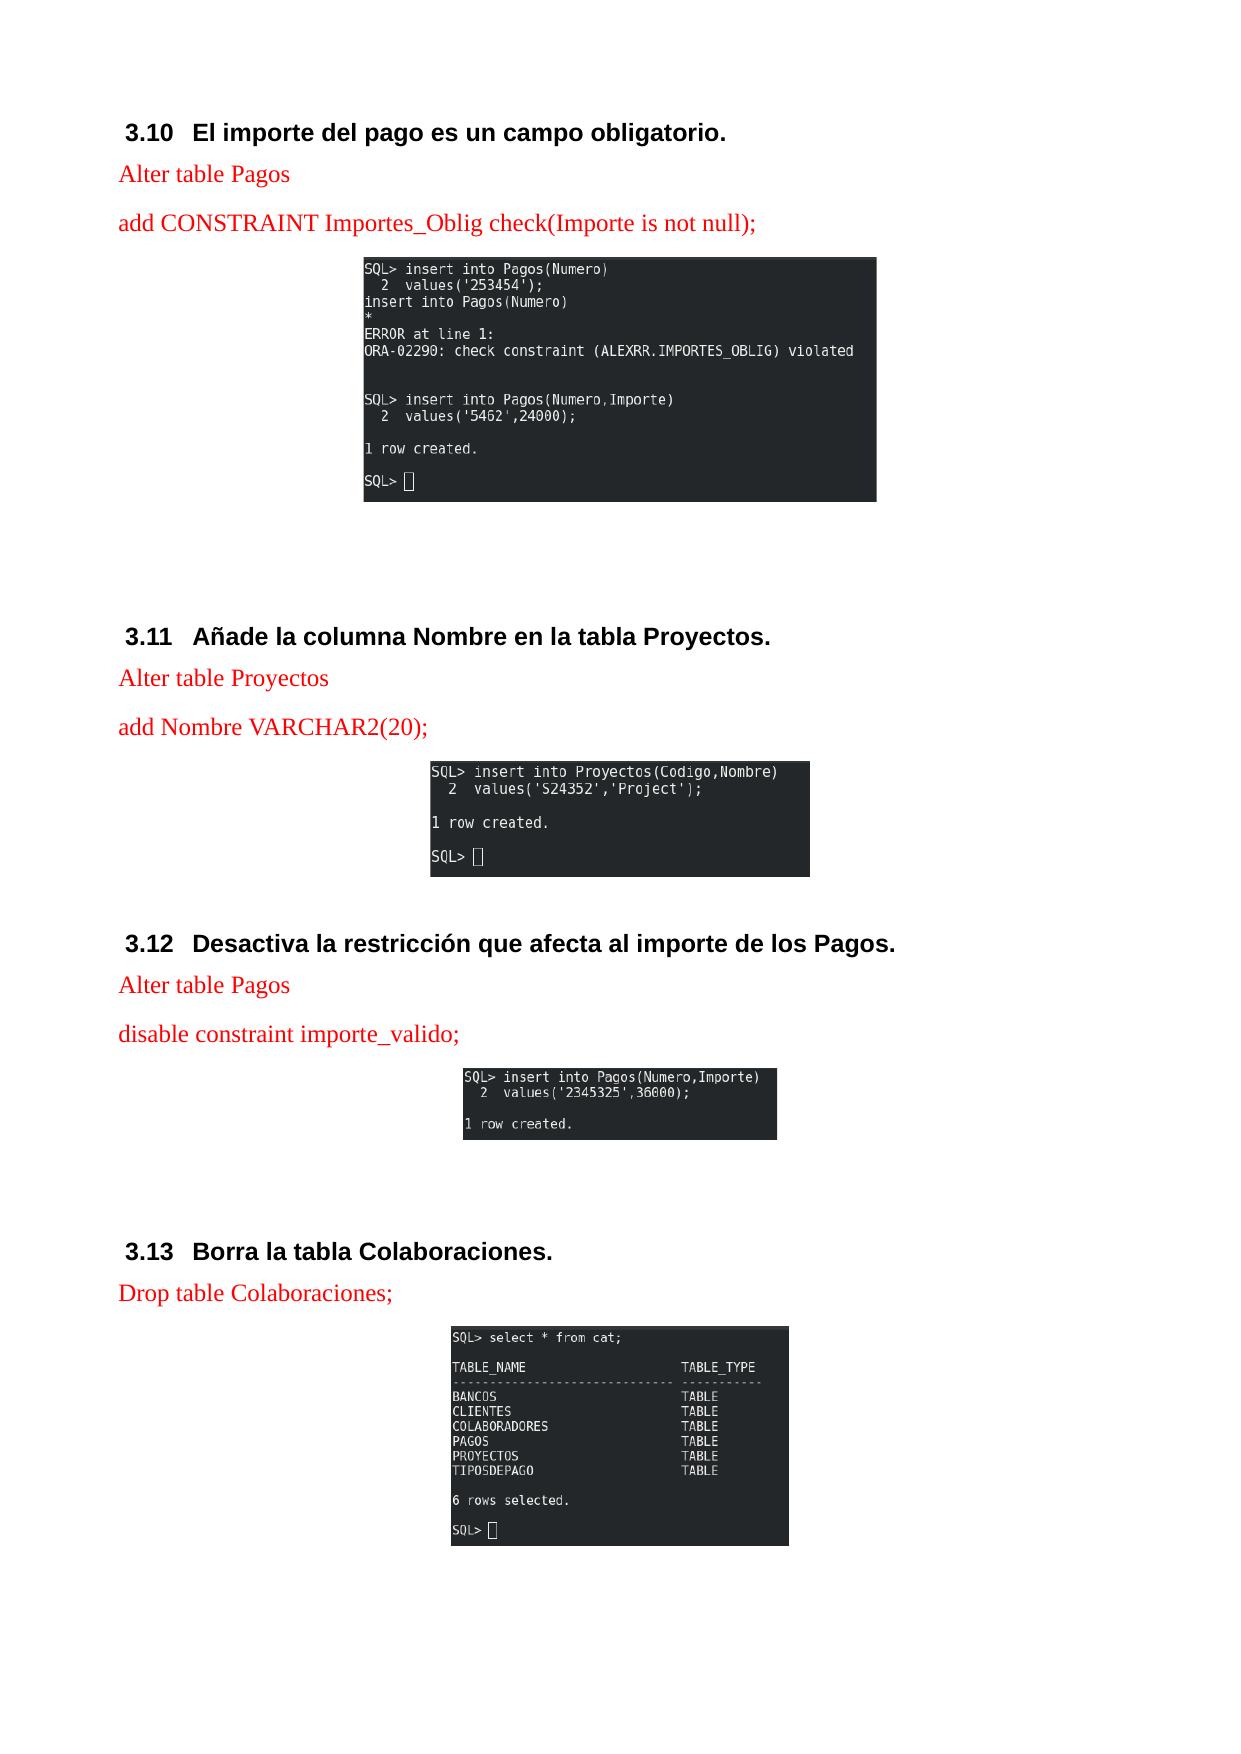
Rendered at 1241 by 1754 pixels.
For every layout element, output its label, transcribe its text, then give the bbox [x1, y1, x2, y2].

text disable constraint importe_valido; [118, 1019, 1122, 1048]
subtitle Borra la tabla Colaboraciones. [118, 1237, 1122, 1265]
text Alter table Pagos [118, 159, 1122, 188]
text add CONSTRAINT Importes_Oblig check(Importe is not null); [118, 208, 1122, 237]
text Drop table Colaboraciones; [118, 1278, 1122, 1307]
subtitle Desactiva la restricción que afecta al importe de los Pagos. [118, 929, 1122, 958]
subtitle Añade la columna Nombre en la tabla Proyectos. [118, 622, 1122, 651]
subtitle El importe del pago es un campo obligatorio. [118, 118, 1122, 147]
text add Nombre VARCHAR2(20); [118, 712, 1122, 741]
text Alter table Proyectos [118, 663, 1122, 692]
text Alter table Pagos [118, 970, 1122, 999]
